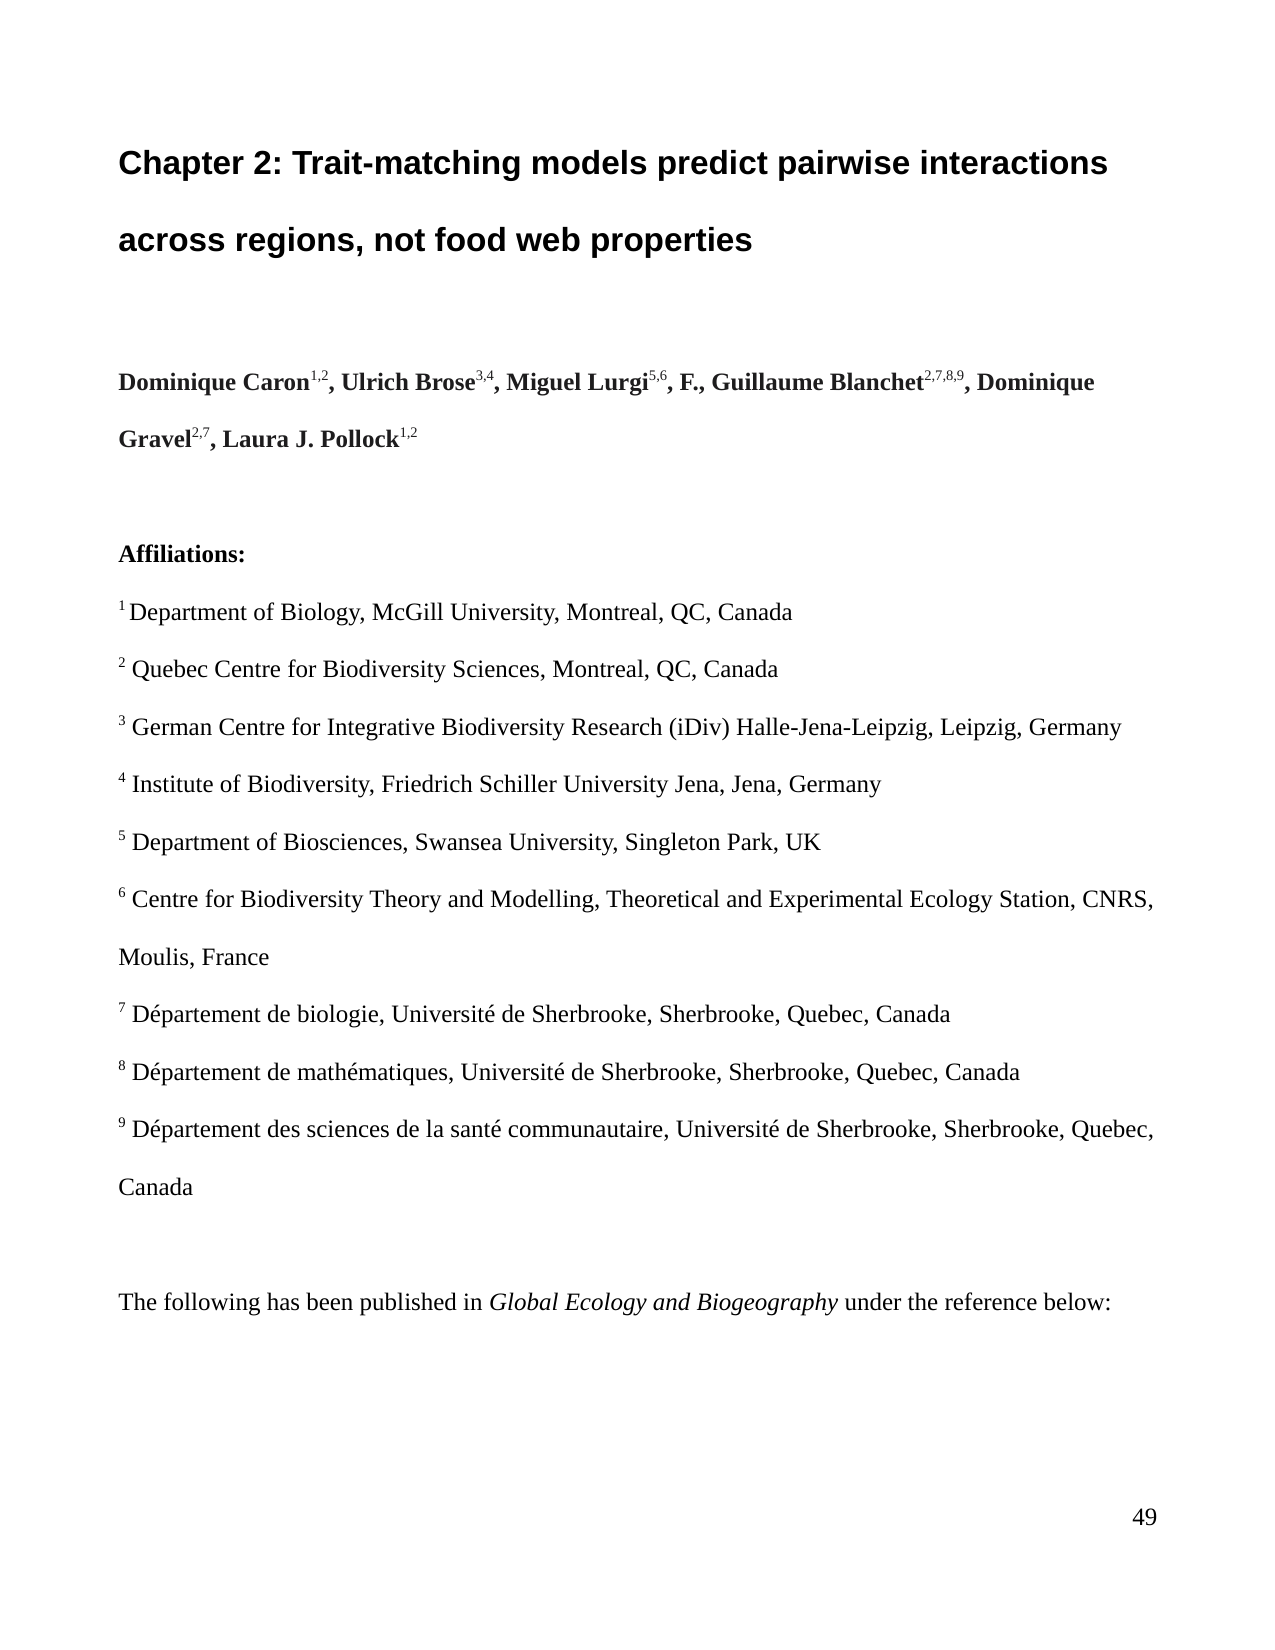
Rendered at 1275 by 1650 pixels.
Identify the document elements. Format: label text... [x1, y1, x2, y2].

text 7 Département de biologie, Université de Sherbrooke, Sherbrooke, Quebec, Canada [118, 999, 1157, 1028]
text Dominique Caron1,2, Ulrich Brose3,4, Miguel Lurgi5,6, F., Guillaume Blanchet2,7,8,9, Dominique Gravel2,7, Laura J. Pollock1,2 [118, 367, 1157, 453]
text 3 German Centre for Integrative Biodiversity Research (iDiv) Halle-Jena-Leipzig, Leipzig, Germany [118, 712, 1157, 741]
text Affiliations: [118, 539, 1157, 568]
text 9 Département des sciences de la santé communautaire, Université de Sherbrooke, Sherbrooke, Quebec, Canada [118, 1114, 1157, 1201]
text The following has been published in Global Ecology and Biogeography under the reference below: [118, 1287, 1157, 1316]
text 2 Quebec Centre for Biodiversity Sciences, Montreal, QC, Canada [118, 654, 1157, 683]
text 5 Department of Biosciences, Swansea University, Singleton Park, UK [118, 827, 1157, 856]
text 8 Département de mathématiques, Université de Sherbrooke, Sherbrooke, Quebec, Canada [118, 1057, 1157, 1086]
text 4 Institute of Biodiversity, Friedrich Schiller University Jena, Jena, Germany [118, 769, 1157, 798]
text 1 Department of Biology, McGill University, Montreal, QC, Canada [118, 597, 1157, 626]
subtitle Chapter 2: Trait-matching models predict pairwise interactions across regions, not food web properties [118, 143, 1157, 258]
text 6 Centre for Biodiversity Theory and Modelling, Theoretical and Experimental Ecology Station, CNRS, Moulis, France [118, 884, 1157, 971]
